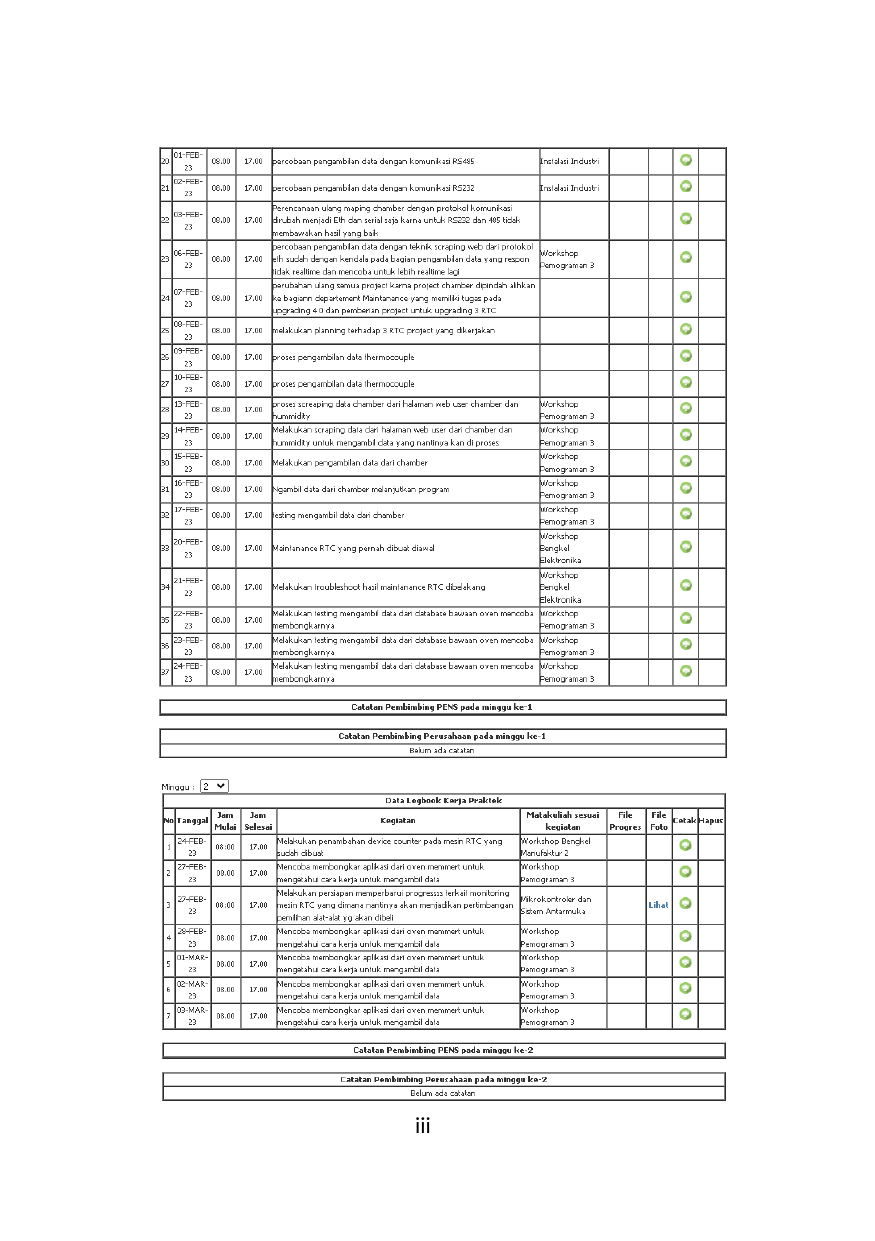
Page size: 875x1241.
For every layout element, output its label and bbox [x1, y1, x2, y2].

picture [157, 779, 728, 1105]
picture [157, 147, 728, 761]
